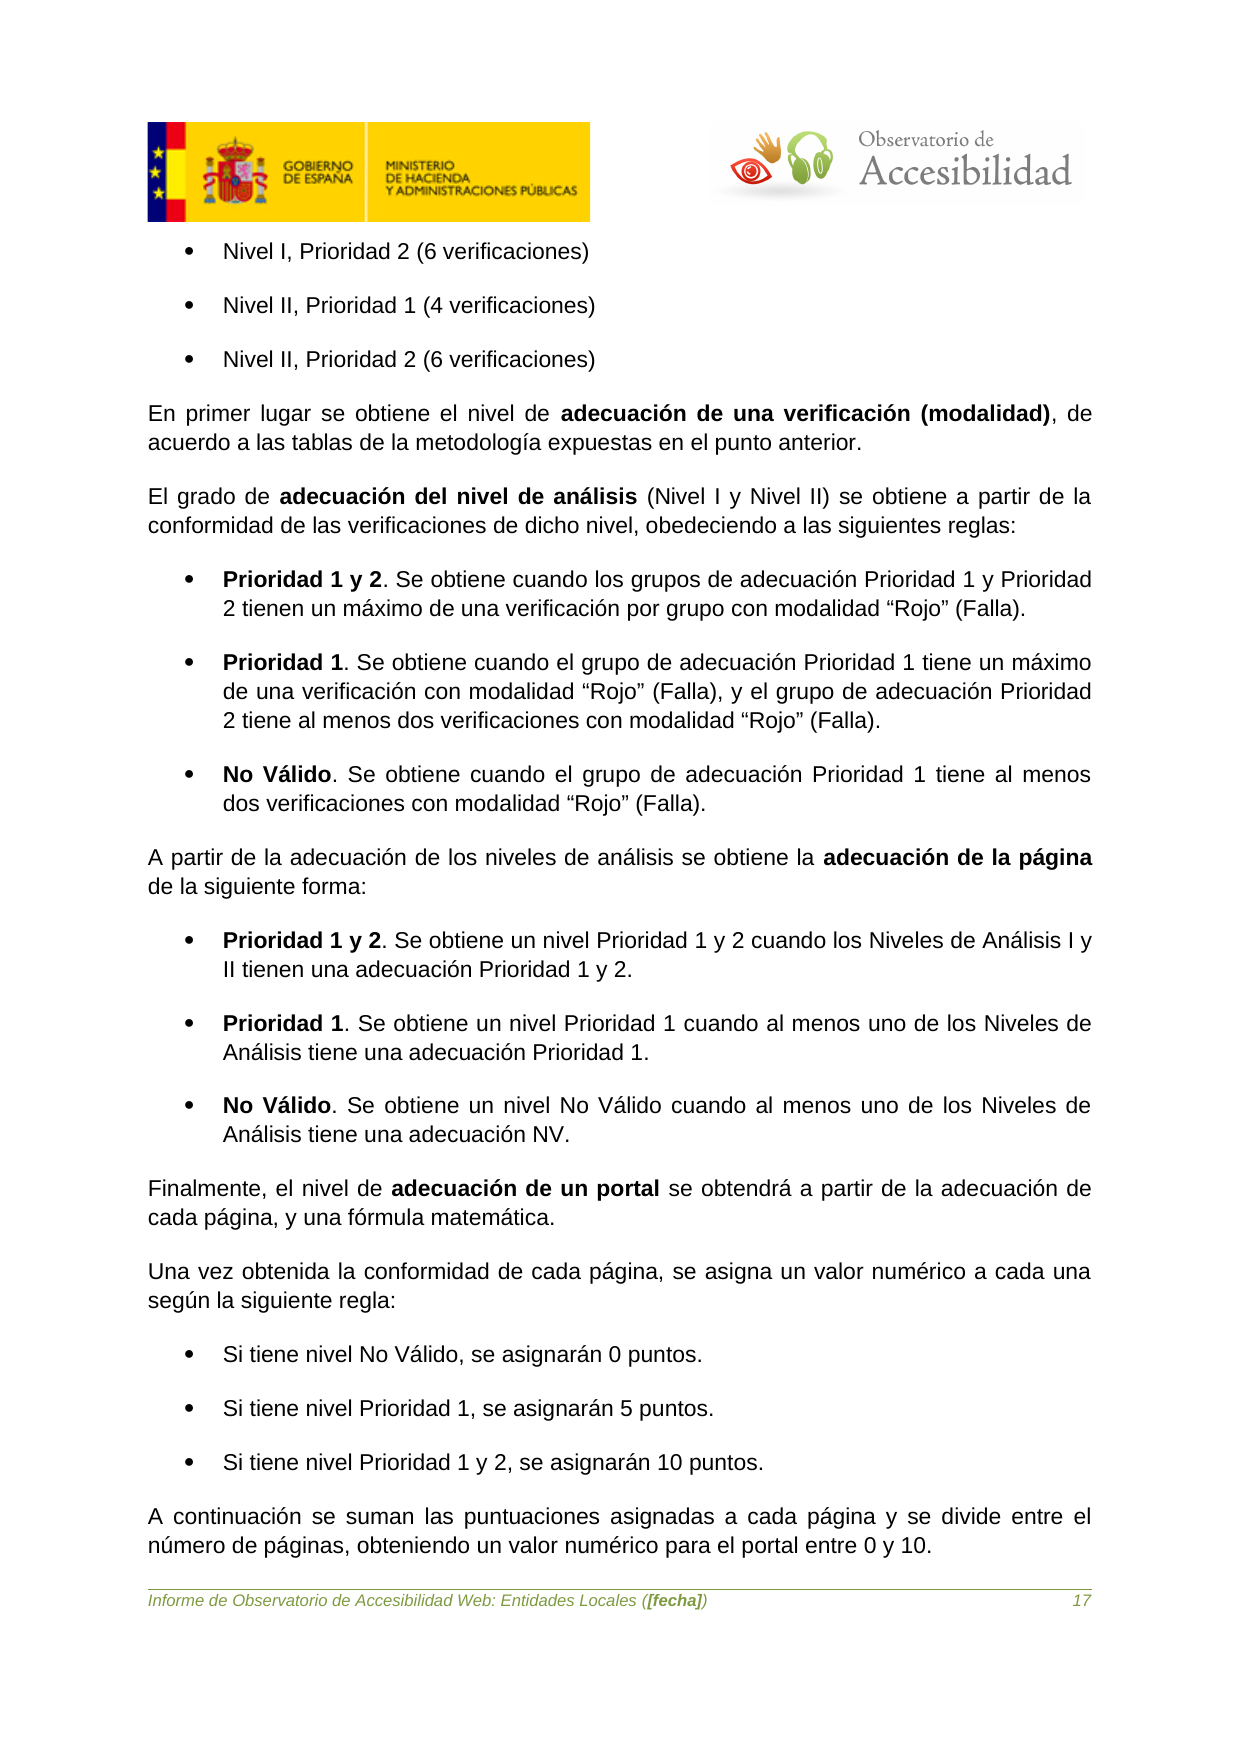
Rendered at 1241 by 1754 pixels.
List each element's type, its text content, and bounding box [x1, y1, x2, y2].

list Prioridad 1 y 2. Se obtiene un nivel Prioridad 1 y 2 cuando los Niveles de Análisis I y II tienen una adecuación Prioridad 1 y 2. [185, 927, 1092, 982]
text Una vez obtenida la conformidad de cada página, se asigna un valor numérico a cada una según la siguiente regla: [148, 1258, 1092, 1313]
list Prioridad 1 y 2. Se obtiene cuando los grupos de adecuación Prioridad 1 y Prioridad 2 tienen un máximo de una verificación por grupo con modalidad “Rojo” (Falla). [185, 566, 1092, 621]
list Prioridad 1. Se obtiene cuando el grupo de adecuación Prioridad 1 tiene un máximo de una verificación con modalidad “Rojo” (Falla), y el grupo de adecuación Prioridad 2 tiene al menos dos verificaciones con modalidad “Rojo” (Falla). [185, 649, 1092, 733]
list Nivel I, Prioridad 2 (6 verificaciones) [185, 238, 1092, 264]
list Si tiene nivel Prioridad 1, se asignarán 5 puntos. [185, 1395, 1092, 1421]
picture [147, 122, 591, 222]
text Finalmente, el nivel de adecuación de un portal se obtendrá a partir de la adecuación de cada página, y una fórmula matemática. [148, 1175, 1092, 1231]
list Prioridad 1. Se obtiene un nivel Prioridad 1 cuando al menos uno de los Niveles de Análisis tiene una adecuación Prioridad 1. [185, 1009, 1092, 1065]
text El grado de adecuación del nivel de análisis (Nivel I y Nivel II) se obtiene a partir de la conformidad de las verificaciones de dicho nivel, obedeciendo a las siguientes reglas: [148, 483, 1092, 538]
list No Válido. Se obtiene cuando el grupo de adecuación Prioridad 1 tiene al menos dos verificaciones con modalidad “Rojo” (Falla). [185, 761, 1092, 816]
list No Válido. Se obtiene un nivel No Válido cuando al menos uno de los Niveles de Análisis tiene una adecuación NV. [185, 1092, 1092, 1148]
list Si tiene nivel No Válido, se asignarán 0 puntos. [185, 1341, 1092, 1367]
text A continuación se suman las puntuaciones asignadas a cada página y se divide entre el número de páginas, obteniendo un valor numérico para el portal entre 0 y 10. [148, 1503, 1092, 1558]
picture [710, 122, 1086, 205]
text En primer lugar se obtiene el nivel de adecuación de una verificación (modalidad), de acuerdo a las tablas de la metodología expuestas en el punto anterior. [148, 400, 1092, 455]
list Si tiene nivel Prioridad 1 y 2, se asignarán 10 puntos. [185, 1449, 1092, 1475]
text A partir de la adecuación de los niveles de análisis se obtiene la adecuación de la página de la siguiente forma: [148, 844, 1092, 899]
list Nivel II, Prioridad 2 (6 verificaciones) [185, 346, 1092, 372]
list Nivel II, Prioridad 1 (4 verificaciones) [185, 292, 1092, 318]
